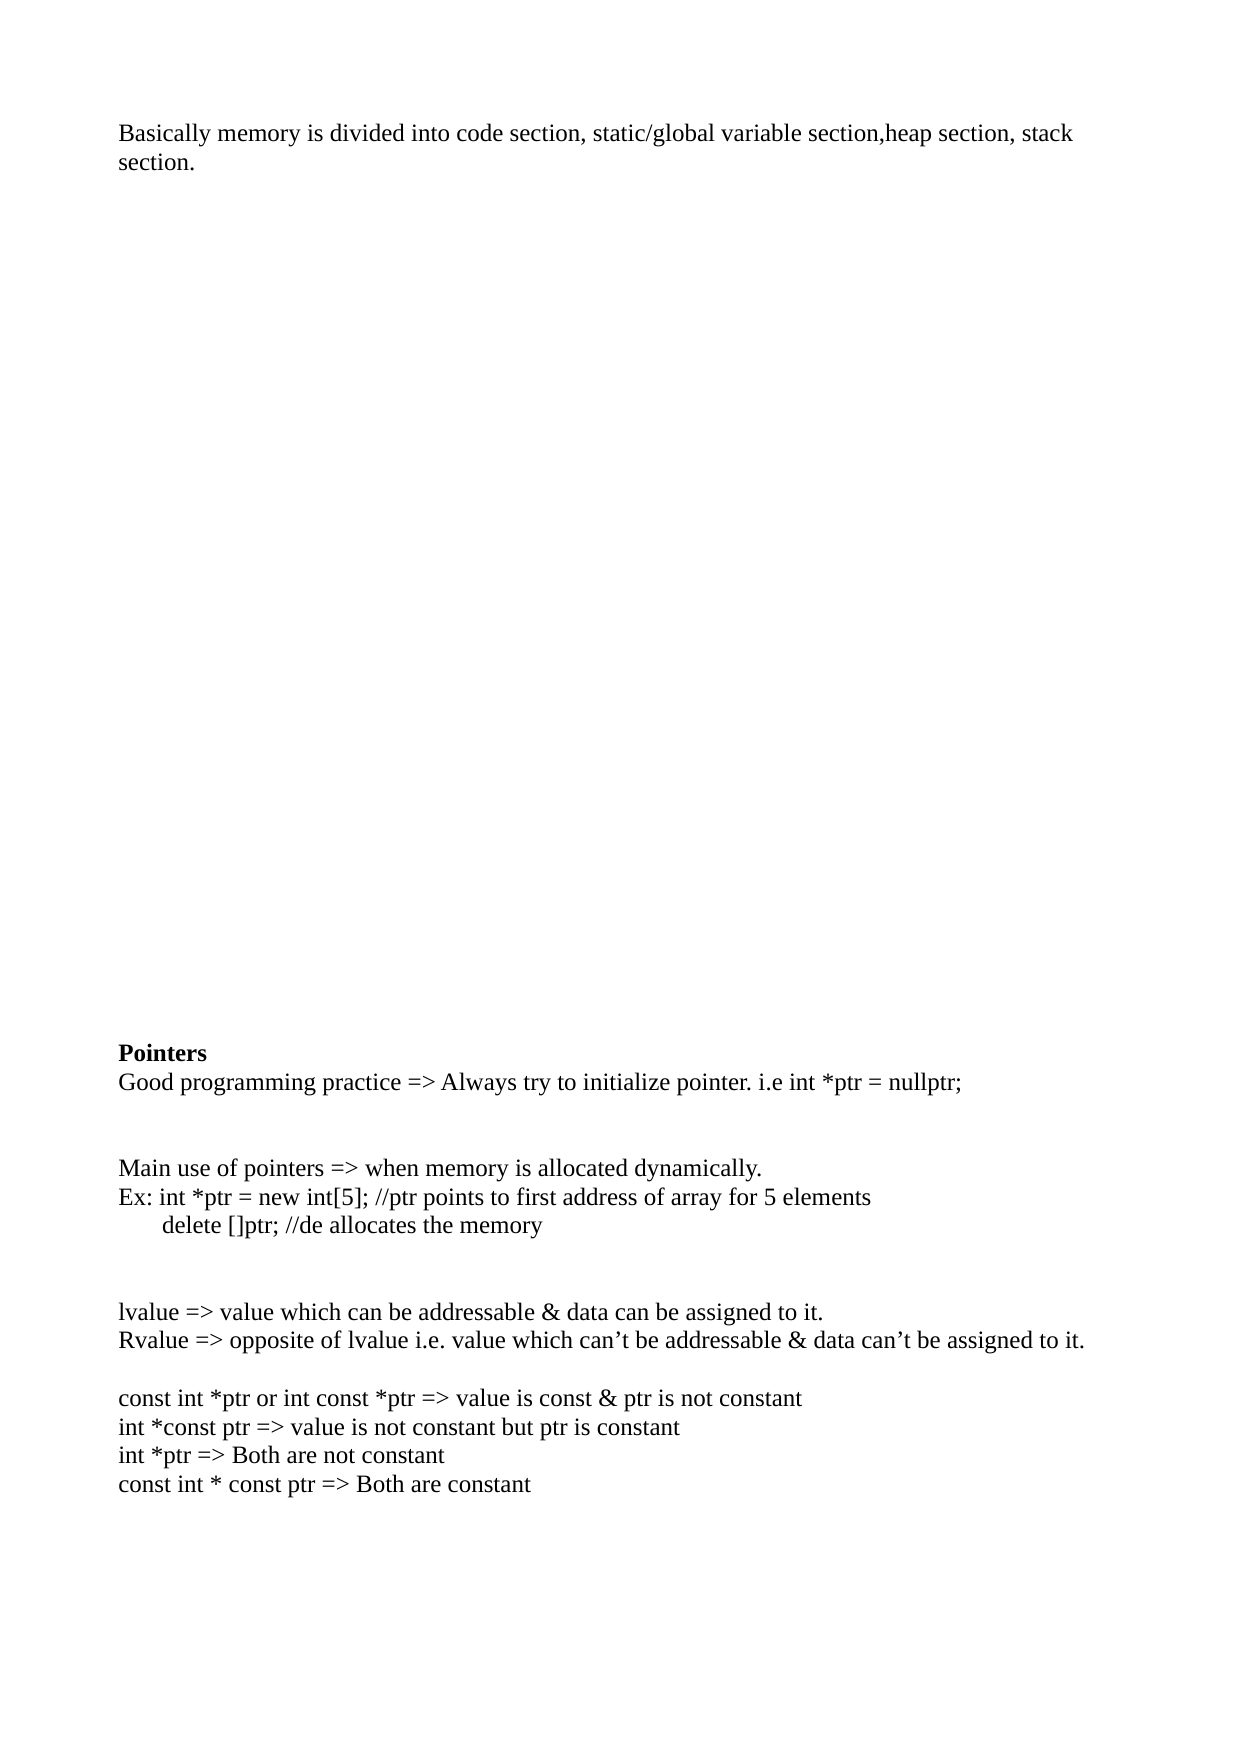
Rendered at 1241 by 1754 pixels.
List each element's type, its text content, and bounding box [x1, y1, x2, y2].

text Basically memory is divided into code section, static/global variable section,heap section, stack section. [118, 118, 1122, 176]
text Pointers [118, 1038, 1122, 1067]
text delete []ptr; //de allocates the memory [118, 1211, 1122, 1239]
text lvalue => value which can be addressable & data can be assigned to it. [118, 1297, 1122, 1326]
text Ex: int *ptr = new int[5]; //ptr points to first address of array for 5 elements [118, 1182, 1122, 1211]
text Good programming practice => Always try to initialize pointer. i.e int *ptr = nullptr; [118, 1067, 1122, 1096]
text const int *ptr or int const *ptr => value is const & ptr is not constant [118, 1383, 1122, 1412]
text Rvalue => opposite of lvalue i.e. value which can’t be addressable & data can’t be assigned to it. [118, 1326, 1122, 1354]
text Main use of pointers => when memory is allocated dynamically. [118, 1153, 1122, 1182]
text int *const ptr => value is not constant but ptr is constant [118, 1412, 1122, 1441]
text const int * const ptr => Both are constant [118, 1469, 1122, 1498]
text int *ptr => Both are not constant [118, 1441, 1122, 1469]
